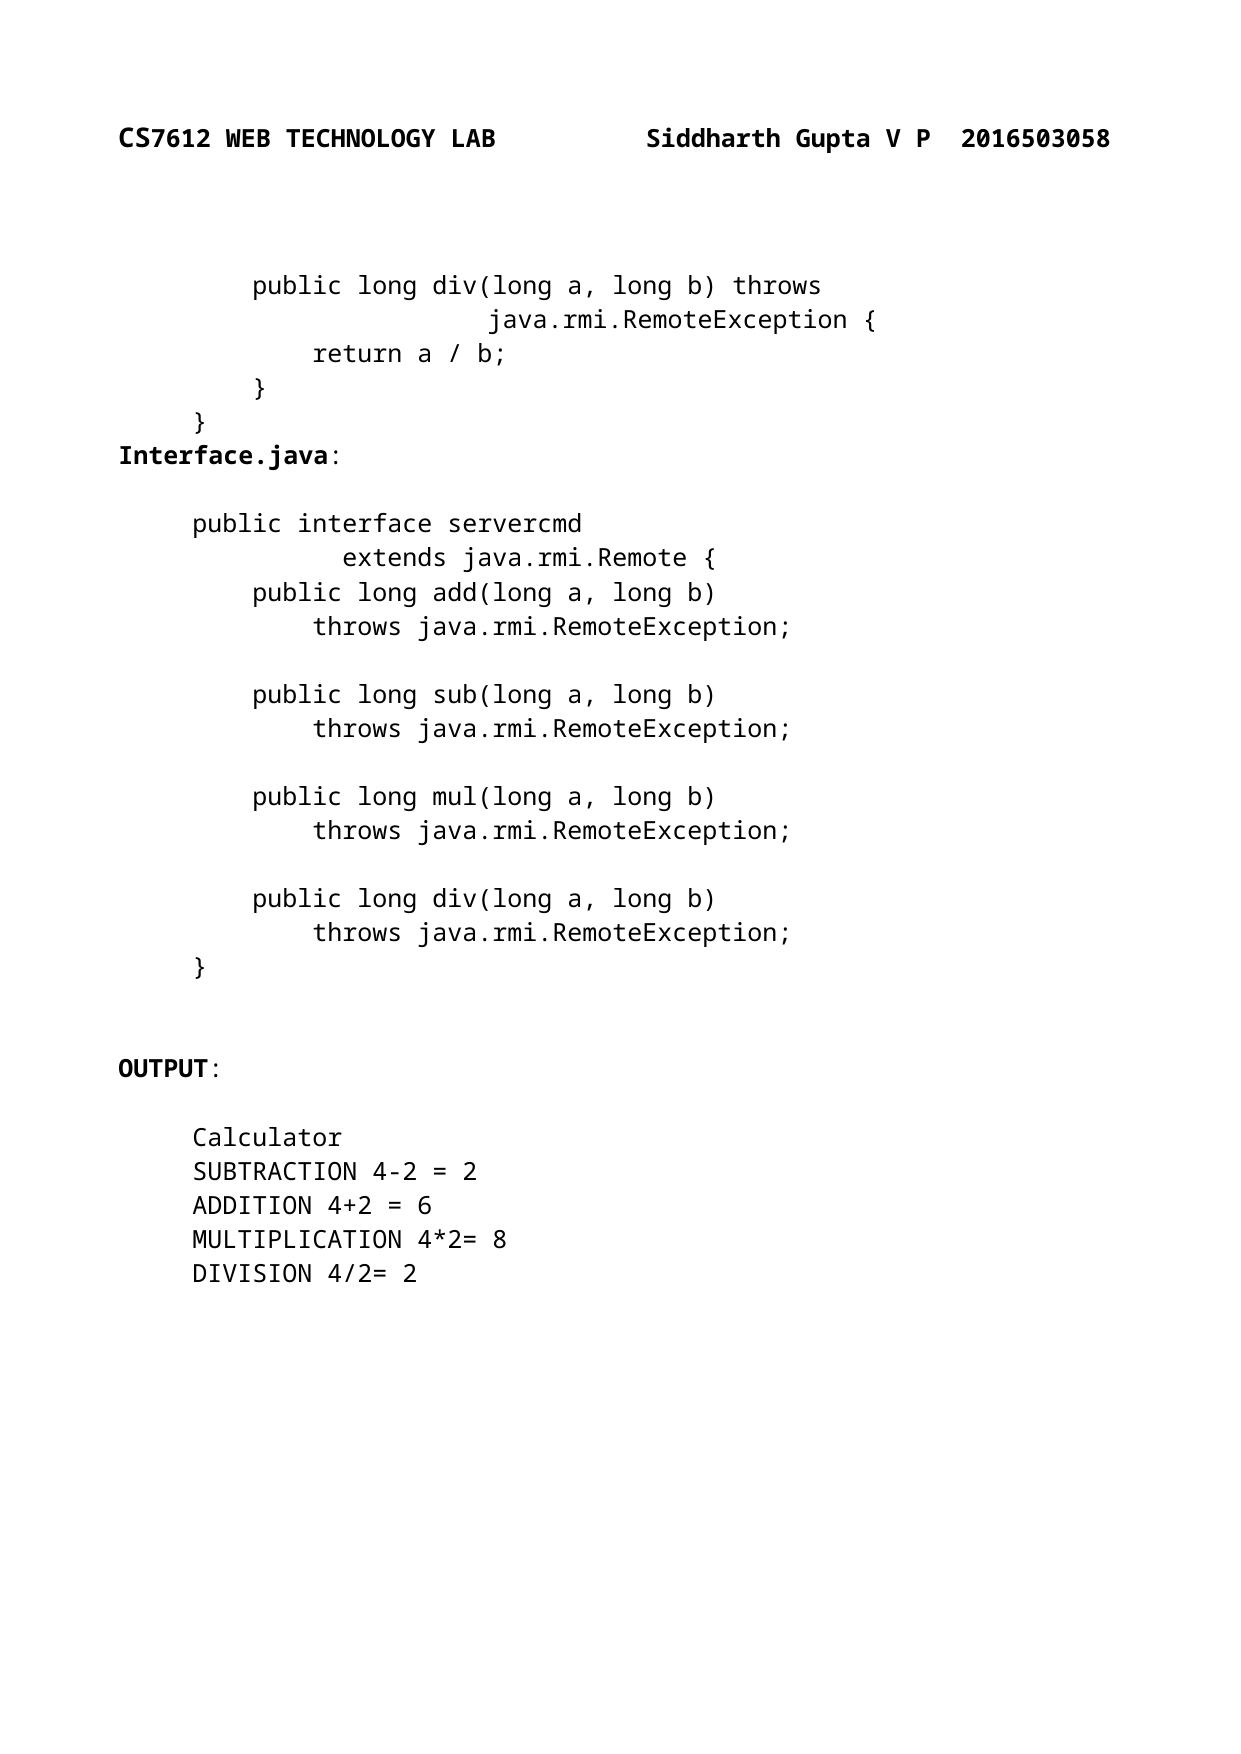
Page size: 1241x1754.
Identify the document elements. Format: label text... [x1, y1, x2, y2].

text DIVISION 4/2= 2 [192, 1255, 1122, 1289]
text OUTPUT: [118, 1051, 1122, 1085]
text public long div(long a, long b) throws java.rmi.RemoteException { [192, 268, 1122, 336]
text } [192, 404, 1122, 438]
text Interface.java: [118, 438, 1122, 472]
text throws java.rmi.RemoteException; [192, 813, 1122, 847]
text public long add(long a, long b) [192, 574, 1122, 608]
text MULTIPLICATION 4*2= 8 [192, 1221, 1122, 1255]
text throws java.rmi.RemoteException; [192, 915, 1122, 949]
text public interface servercmd [192, 506, 1122, 540]
text } [192, 370, 1122, 404]
text extends java.rmi.Remote { [192, 540, 1122, 574]
text } [192, 949, 1122, 983]
text public long mul(long a, long b) [192, 778, 1122, 813]
text public long sub(long a, long b) [192, 676, 1122, 710]
text SUBTRACTION 4-2 = 2 [192, 1153, 1122, 1187]
text ADDITION 4+2 = 6 [192, 1187, 1122, 1221]
text return a / b; [192, 336, 1122, 370]
text throws java.rmi.RemoteException; [192, 710, 1122, 744]
text Calculator [192, 1119, 1122, 1153]
text throws java.rmi.RemoteException; [192, 608, 1122, 642]
text public long div(long a, long b) [192, 881, 1122, 915]
